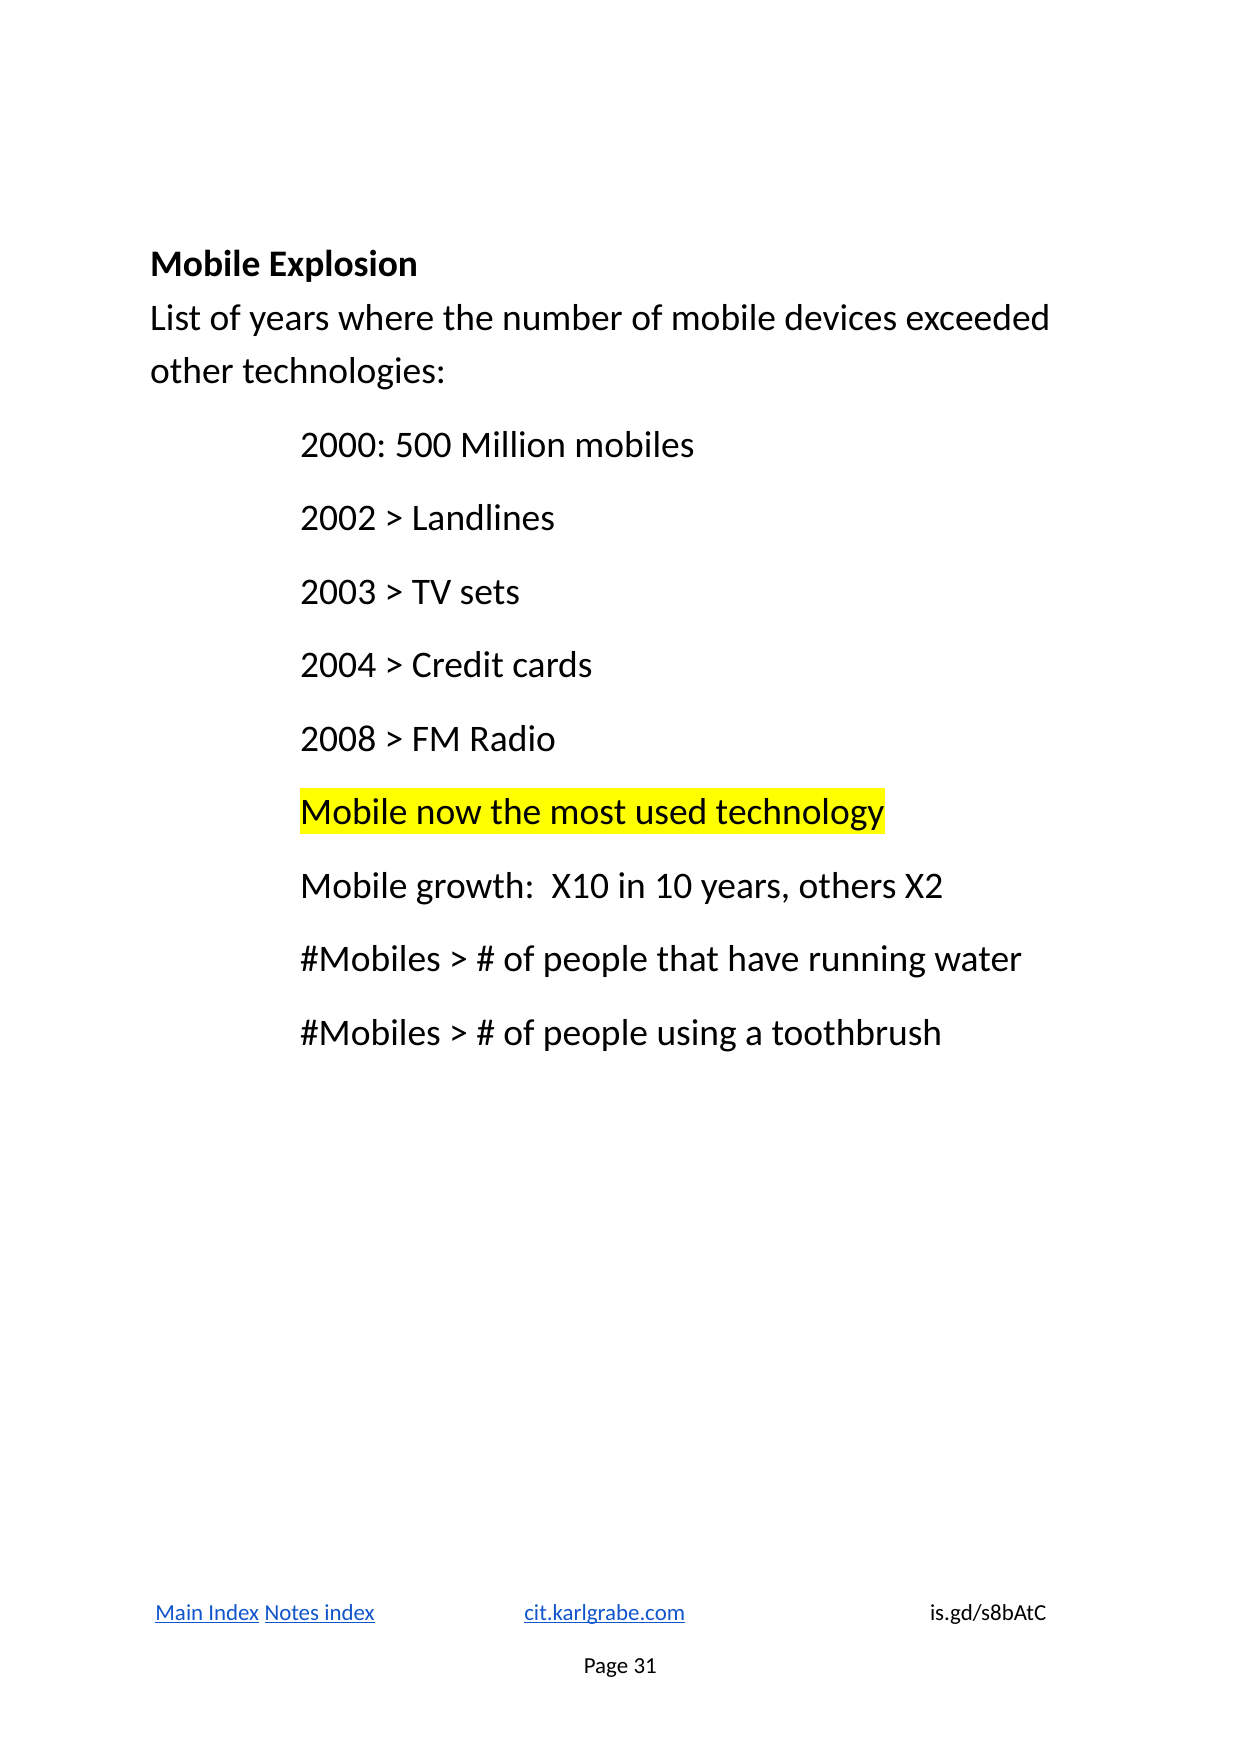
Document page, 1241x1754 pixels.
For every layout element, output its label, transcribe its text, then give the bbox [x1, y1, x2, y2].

text List of years where the number of mobile devices exceeded other technologies: [150, 294, 1090, 393]
text 2004 > Credit cards [300, 641, 1090, 687]
text Mobile growth: X10 in 10 years, others X2 [300, 862, 1090, 908]
text 2002 > Landlines [300, 494, 1090, 540]
text 2008 > FM Radio [300, 715, 1090, 761]
text 2003 > TV sets [300, 568, 1090, 613]
text Mobile now the most used technology [300, 788, 1090, 834]
text #Mobiles > # of people using a toothbrush [300, 1009, 1090, 1055]
text 2000: 500 Million mobiles [300, 421, 1090, 466]
text #Mobiles > # of people that have running water [300, 935, 1090, 981]
subtitle Mobile Explosion [150, 240, 1090, 286]
